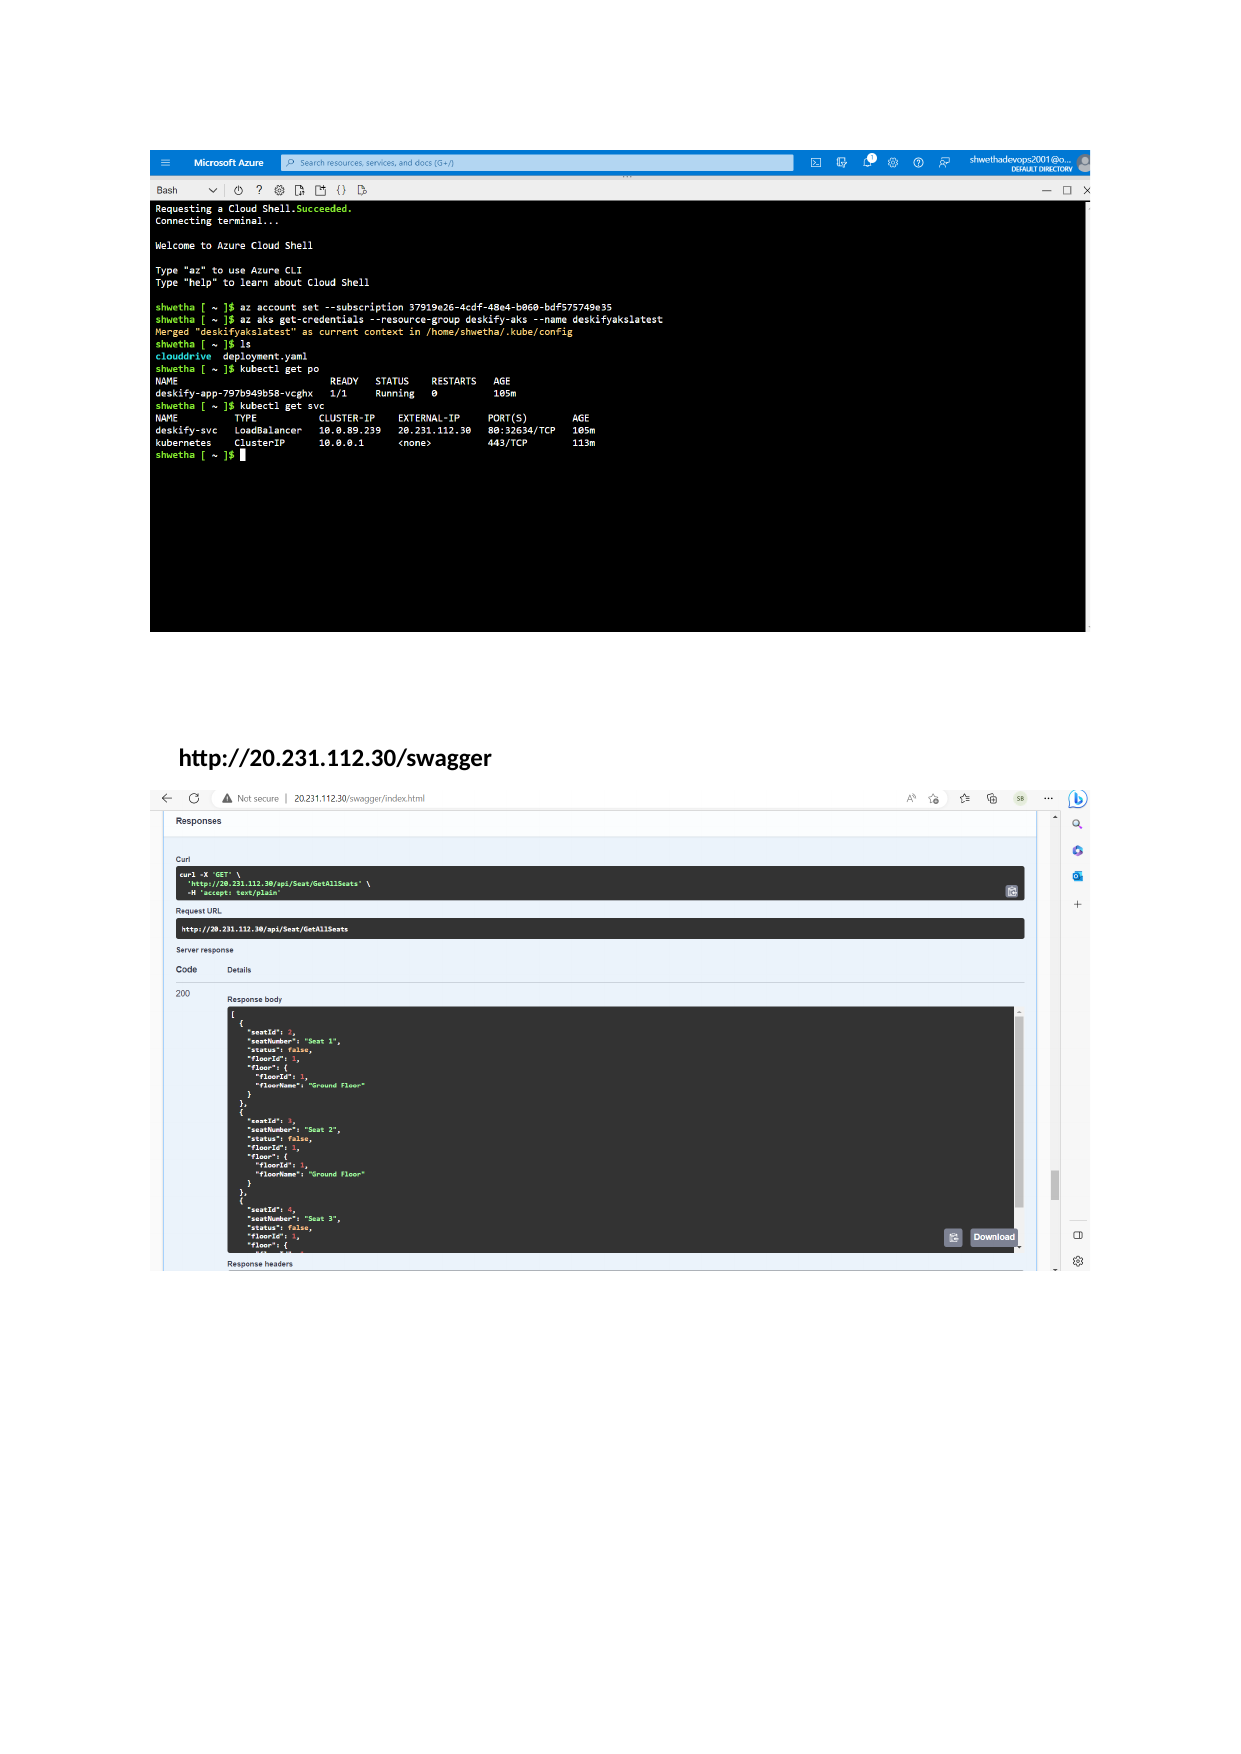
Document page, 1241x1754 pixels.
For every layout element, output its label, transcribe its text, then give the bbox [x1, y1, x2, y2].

text http://20.231.112.30/swagger [150, 742, 1090, 772]
